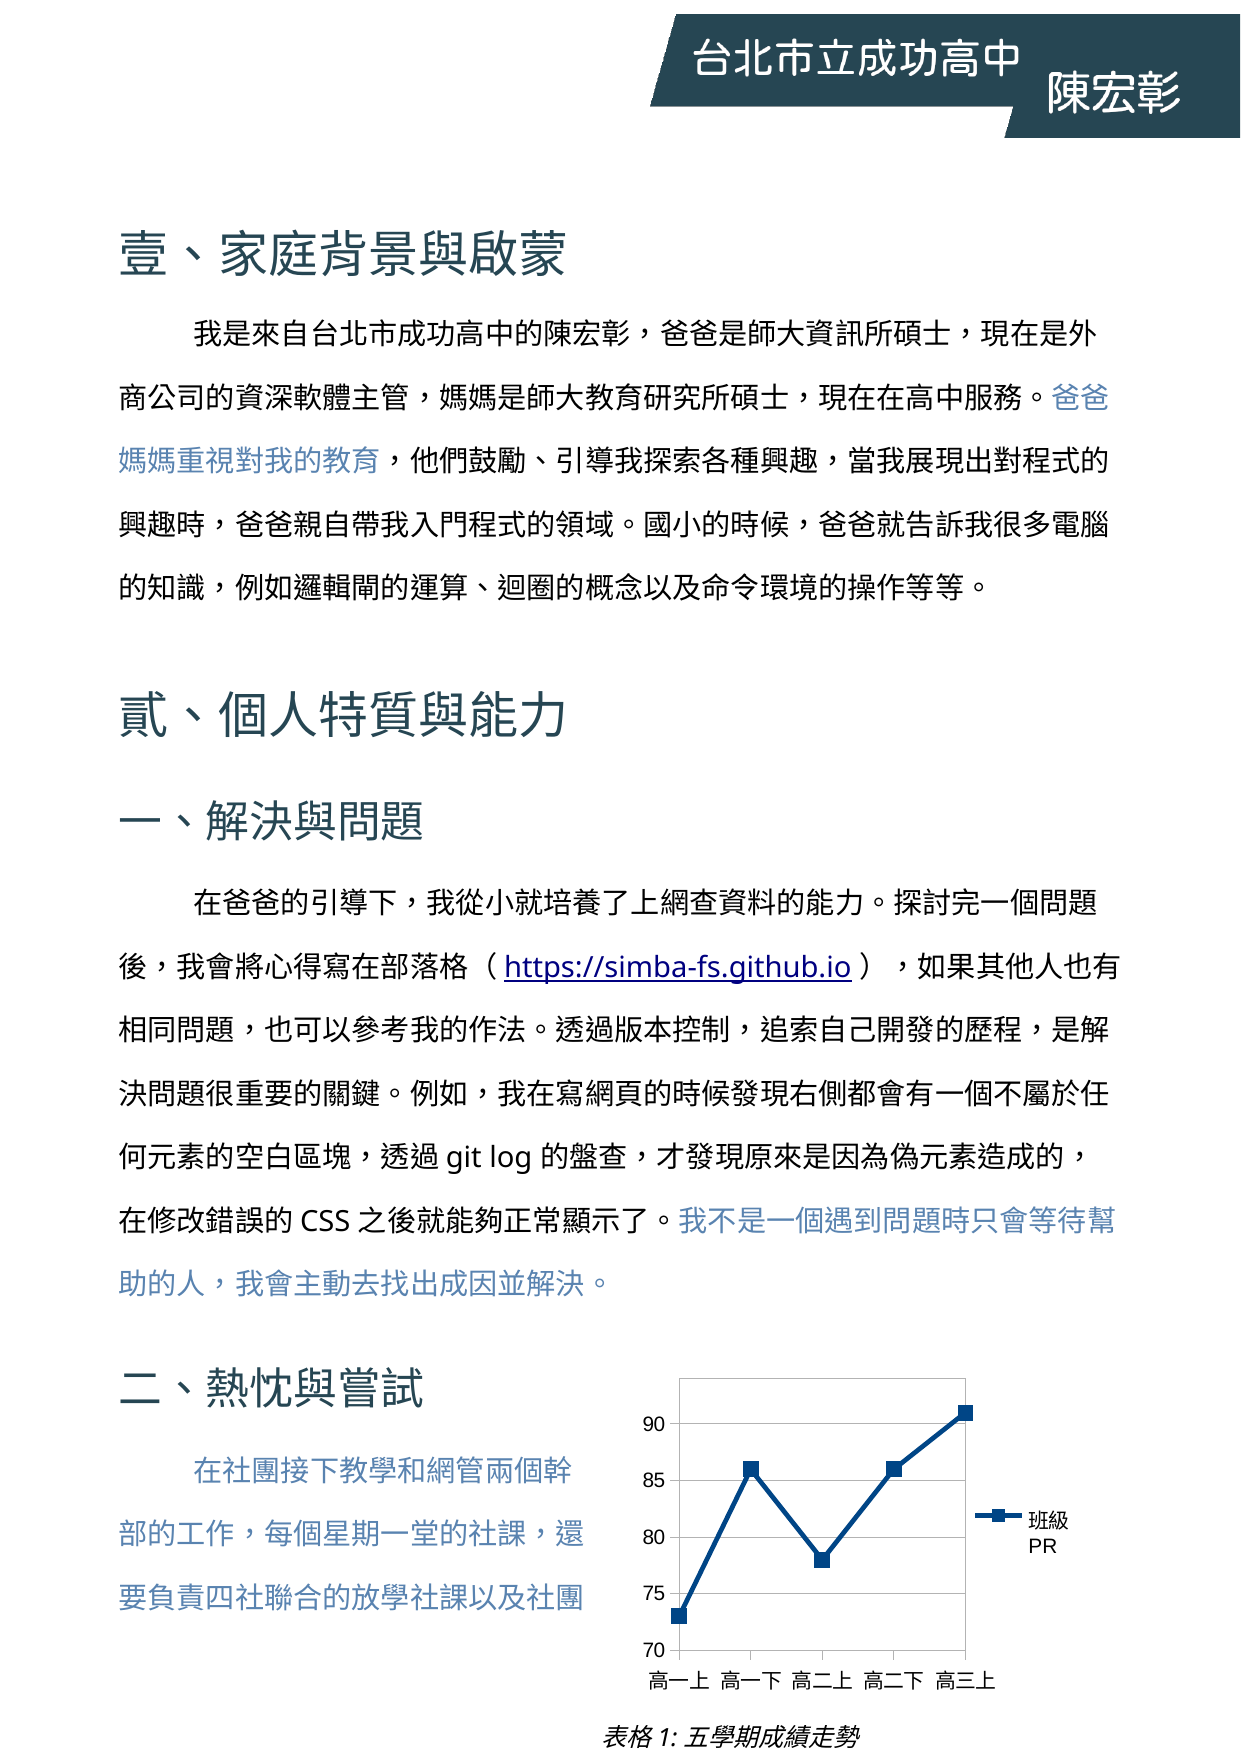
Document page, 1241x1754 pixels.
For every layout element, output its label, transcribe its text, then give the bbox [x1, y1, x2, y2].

text 在爸爸的引導下，我從小就培養了上網查資料的能力。探討完一個問題後，我會將心得寫在部落格（ https://simba-fs.github.io ），如果其他人也有相同問題，也可以參考我的作法。透過版本控制，追索自己開發的歷程，是解決問題很重要的關鍵。例如，我在寫網頁的時候發現右側都會有一個不屬於任何元素的空白區塊，透過 git log 的盤查，才發現原來是因為偽元素造成的，在修改錯誤的 CSS 之後就能夠正常顯示了。我不是一個遇到問題時只會等待幫助的人，我會主動去找出成因並解決。 [118, 880, 1122, 1303]
subtitle 壹、家庭背景與啟蒙 [118, 214, 1122, 287]
text 表格 1: 五學期成績走勢 [601, 1363, 1097, 1754]
subtitle 貳、個人特質與能力 [118, 675, 1122, 747]
text [1097, 1447, 1122, 1616]
text 我是來自台北市成功高中的陳宏彰，爸爸是師大資訊所碩士，現在是外商公司的資深軟體主管，媽媽是師大教育研究所碩士，現在在高中服務。爸爸媽媽重視對我的教育，他們鼓勵、引導我探索各種興趣，當我展現出對程式的興趣時，爸爸親自帶我入門程式的領域。國小的時候，爸爸就告訴我很多電腦的知識，例如邏輯閘的運算、迴圈的概念以及命令環境的操作等等。 [118, 311, 1122, 607]
subtitle 二、熱忱與嘗試 [118, 1354, 601, 1417]
text [601, 1350, 1097, 1363]
text 在社團接下教學和網管兩個幹部的工作，每個星期一堂的社課，還要負責四社聯合的放學社課以及社團 [118, 1447, 601, 1616]
subtitle 一、解決與問題 [118, 786, 1122, 850]
subtitle [1097, 1354, 1122, 1417]
picture [0, 0, 1241, 152]
